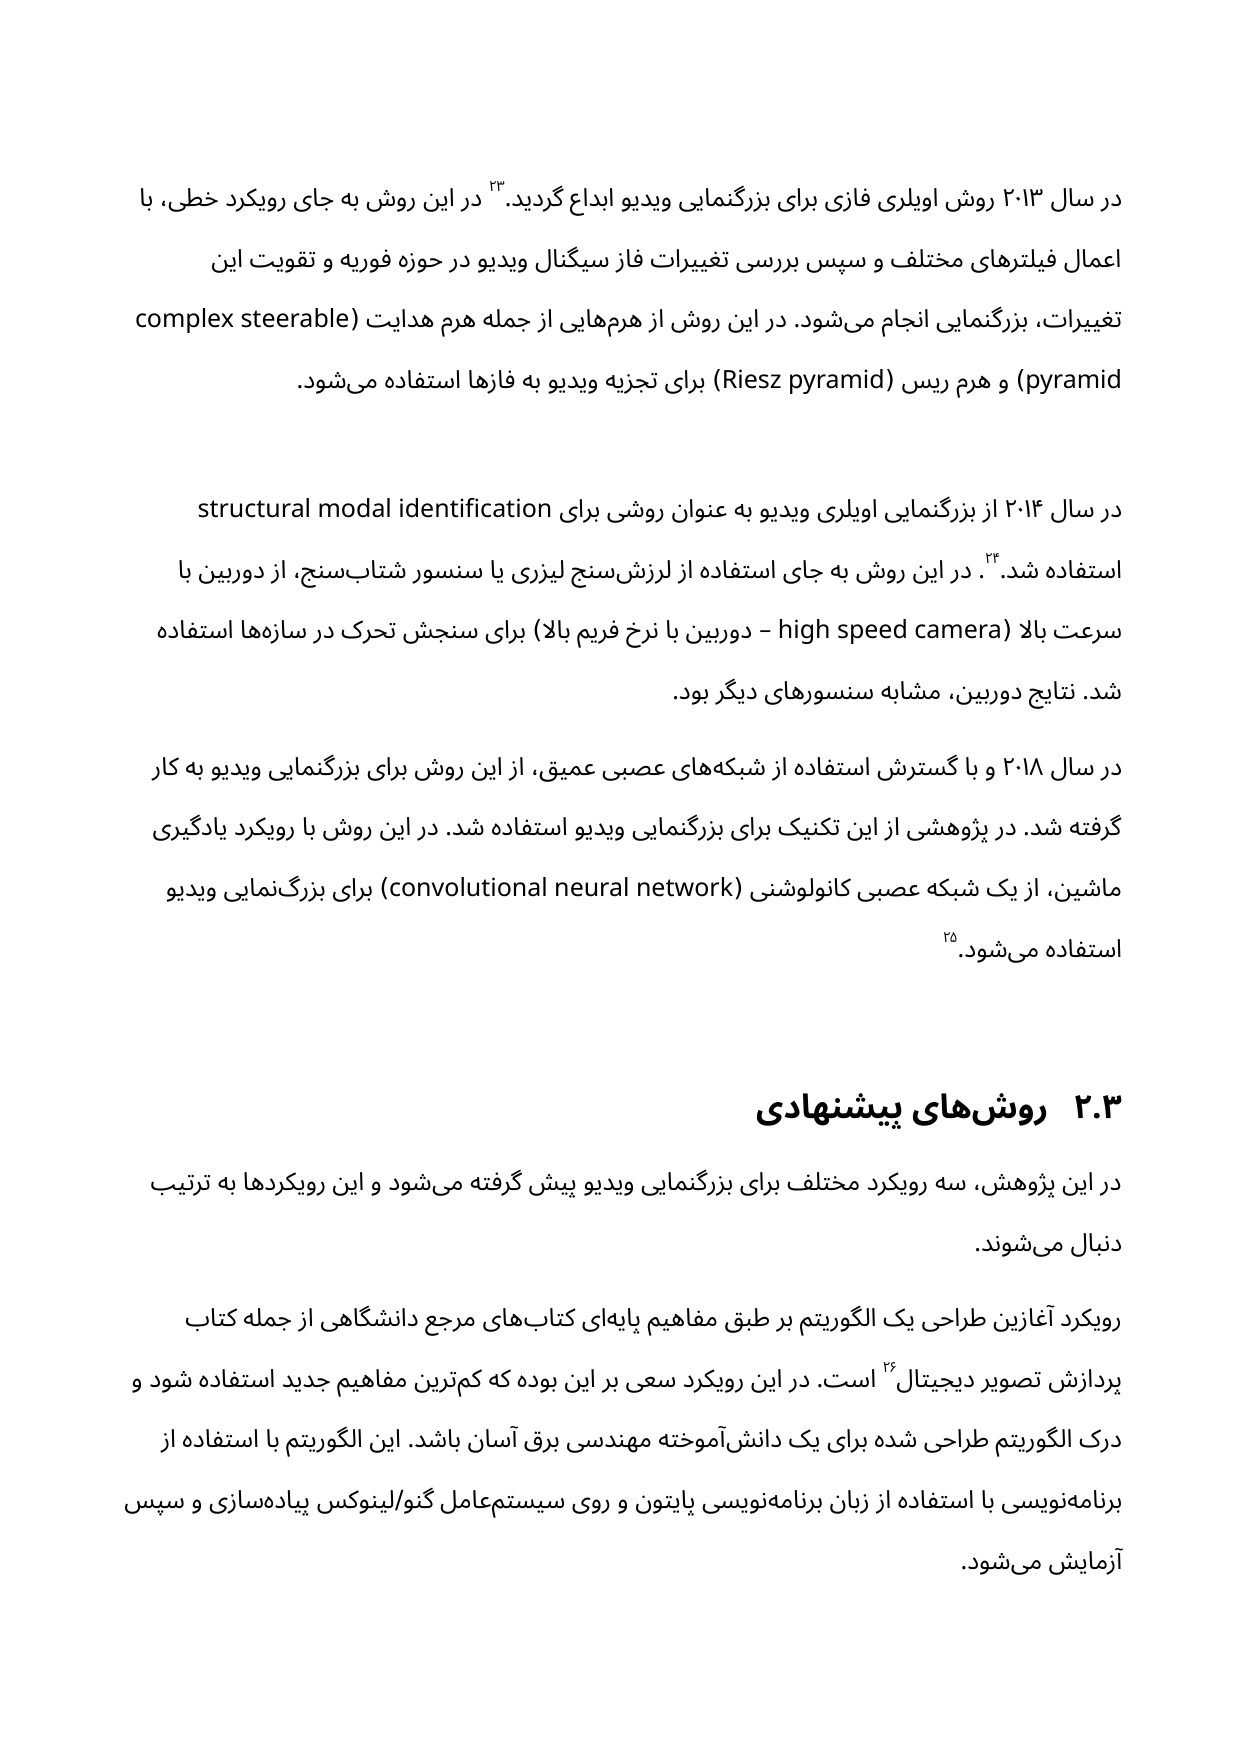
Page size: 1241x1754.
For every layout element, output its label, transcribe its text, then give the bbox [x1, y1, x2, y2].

text رویکرد آغازین طراحی یک الگوریتم بر طبق مفاهیم پایه‌ای کتاب‌های مرجع دانشگاهی از جمله کتاب پردازش تصویر دیجیتال است. در این رویکرد سعی بر این بوده که کم‌ترین مفاهیم جدید استفاده شود و درک الگوریتم طراحی شده برای یک دانش‌آموخته مهندسی برق آسان باشد. این الگوریتم با استفاده از برنامه‌نویسی با استفاده از زبان برنامه‌نویسی پایتون و روی سیستم‌عامل گنو/لینوکس پیاده‌سازی و سپس آزمایش می‌شود. [118, 1292, 1122, 1588]
text در سال ۲۰۱۸ و با گسترش استفاده از شبکه‌های عصبی عمیق، از این روش برای بزرگنمایی ویدیو به کار گرفته شد. در پژوهشی از این تکنیک برای بزرگنمایی ویدیو استفاده شد. در این روش با رویکرد یادگیری ماشین، از یک شبکه عصبی کانولوشنی (convolutional neural network) برای بزرگ‌نمایی ویدیو استفاده می‌شود. [118, 741, 1122, 976]
text در این پژوهش، سه رویکرد مختلف برای بزرگنمایی ویدیو پیش گرفته می‌شود و این رویکردها به ترتیب دنبال می‌شوند. [118, 1156, 1122, 1269]
text در سال ۲۰۱۳ روش اویلری فازی برای بزرگنمایی ویدیو ابداع گردید. در این روش به جای رویکرد خطی، با اعمال فیلترهای مختلف و سپس بررسی تغییرات فاز سیگنال ویدیو در حوزه فوریه و تقویت این تغییرات، بزرگنمایی انجام می‌شود. در این روش از هرم‌هایی از جمله هرم هدایت (complex steerable pyramid) و هرم ریس (Riesz pyramid) برای تجزیه ویدیو به فازها استفاده می‌شود. [118, 172, 1122, 407]
text در سال ۲۰۱۴ از بزرگنمایی اویلری ویدیو به عنوان روشی برای structural modal identification استفاده شد.. در این روش به جای استفاده از لرزش‌سنج لیزری یا سنسور شتاب‌سنج، از دوربین با سرعت بالا (high speed camera – دوربین با نرخ فریم بالا) برای سنجش تحرک در سازه‌ها استفاده شد. نتایج دوربین، مشابه سنسورهای دیگر بود. [118, 483, 1122, 718]
subtitle روش‌های پیشنهادی [118, 1073, 1122, 1143]
